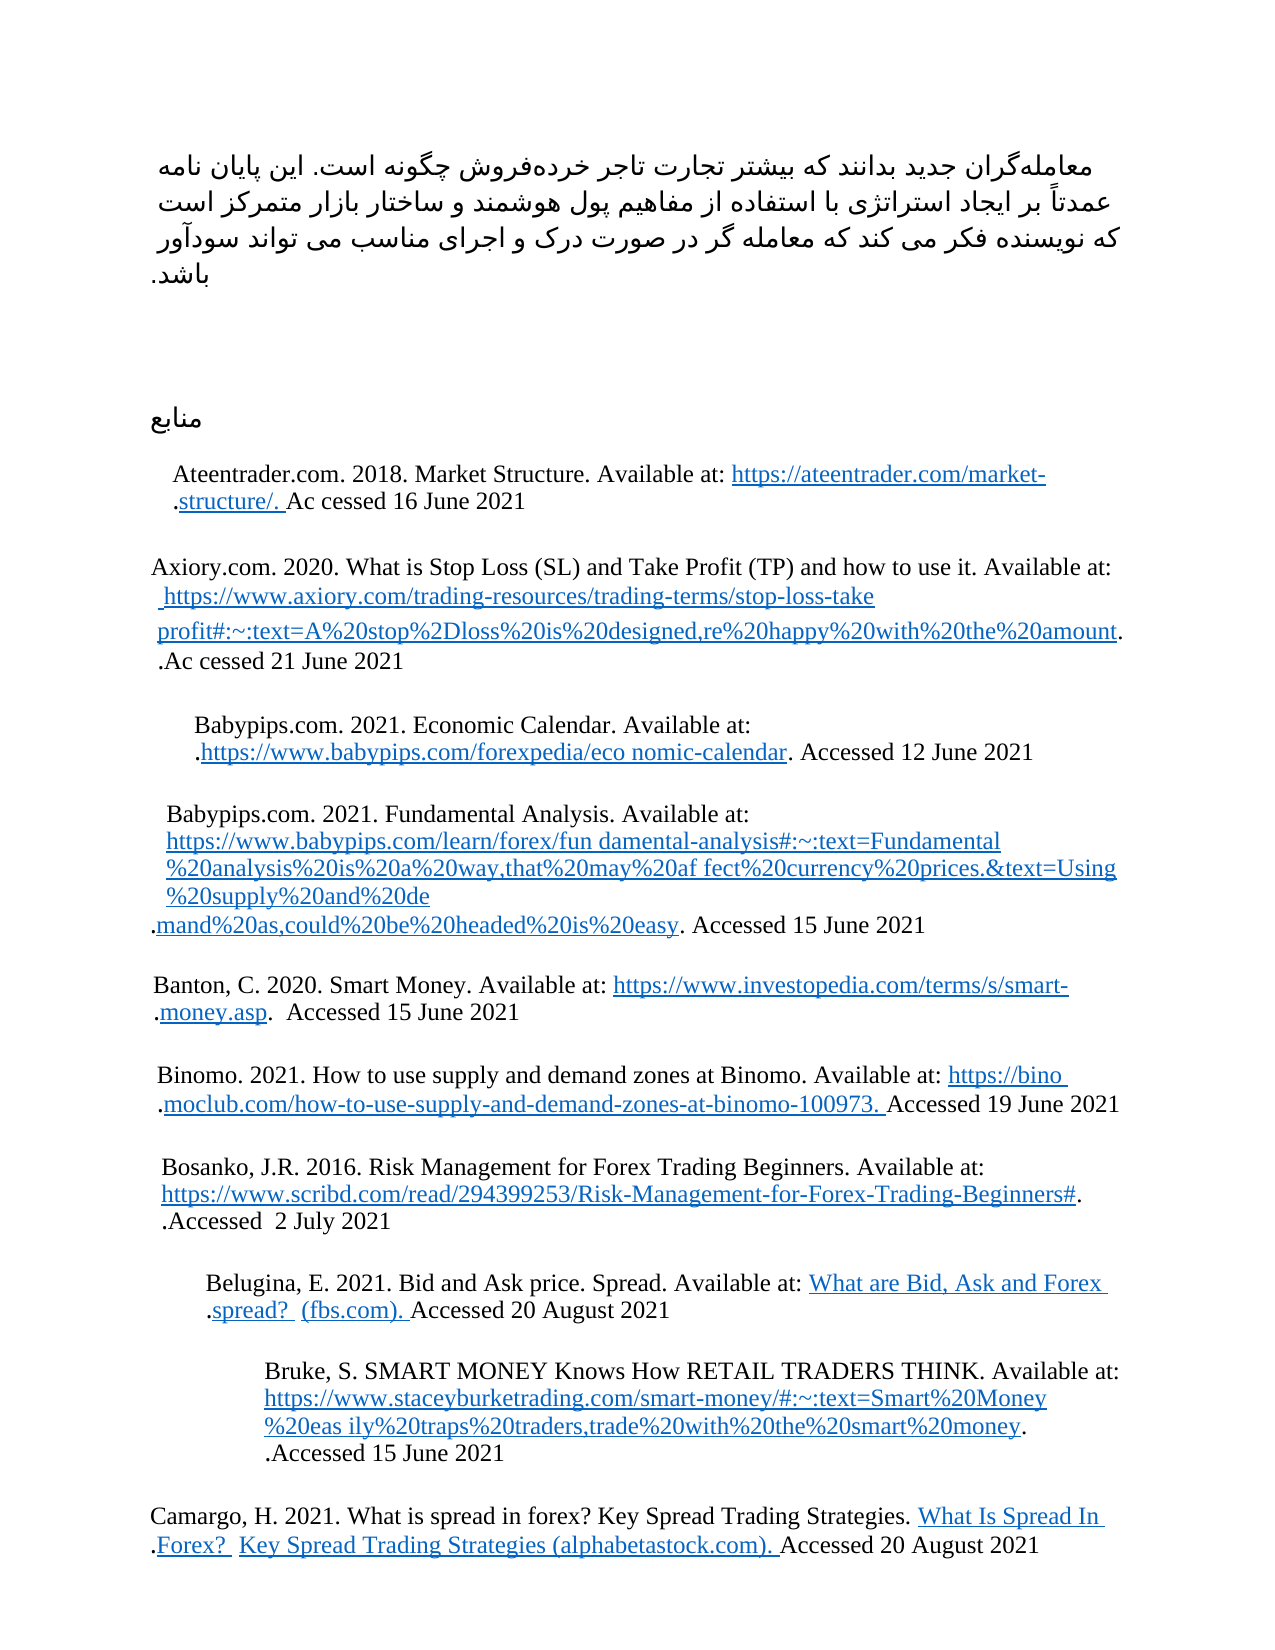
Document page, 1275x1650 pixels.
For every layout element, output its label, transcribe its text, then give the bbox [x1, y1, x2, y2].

text Bosanko, J.R. 2016. Risk Management for Forex Trading Beginners. Available at: https://www.scribd.com/read/294399253/Risk-Management-for-Forex-Trading-Beginners#. Accessed 2 July 2021. [161, 1153, 1124, 1240]
text mand%20as,could%20be%20headed%20is%20easy. Accessed 15 June 2021. [150, 910, 1124, 943]
text Axiory.com. 2020. What is Stop Loss (SL) and Take Profit (TP) and how to use it. Available at: https://www.axiory.com/trading-resources/trading-terms/stop-loss-take [151, 552, 1124, 615]
text این مطالعه عمدتاً معطوف به معامله‌گران جدید در بازار فارکس است. اصطلاحات پایه و یک مقدمه ساده در این مطالعه گنجانده شده است که برای معامله گران جدید برای درک بازار مورد نیاز است. نویسنده همچنین تحلیل‌ها و الگوهای فنی را گنجانده است تا معامله‌گران جدید بدانند که بیشتر تجارت تاجر خرده‌فروش چگونه است. این پایان نامه عمدتاً بر ایجاد استراتژی با استفاده از مفاهیم پول هوشمند و ساختار بازار متمرکز است که نویسنده فکر می کند که معامله گر در صورت درک و اجرای مناسب می تواند سودآور باشد. [150, 150, 1125, 289]
text Camargo, H. 2021. What is spread in forex? Key Spread Trading Strategies. What Is Spread In Forex? Key Spread Trading Strategies (alphabetastock.com). Accessed 20 August 2021. [150, 1501, 1124, 1564]
text Banton, C. 2020. Smart Money. Available at: https://www.investopedia.com/terms/s/smart-money.asp. Accessed 15 June 2021. [153, 972, 1124, 1031]
text Babypips.com. 2021. Fundamental Analysis. Available at: https://www.babypips.com/learn/forex/fun damental-analysis#:~:text=Fundamental%20analysis%20is%20a%20way,that%20may%20af fect%20currency%20prices.&text=Using%20supply%20and%20de [166, 800, 1124, 910]
text Ateentrader.com. 2018. Market Structure. Available at: https://ateentrader.com/market-structure/. Ac cessed 16 June 2021. [172, 461, 1124, 520]
text Babypips.com. 2021. Economic Calendar. Available at: https://www.babypips.com/forexpedia/eco nomic-calendar. Accessed 12 June 2021. [194, 712, 1124, 771]
text Binomo. 2021. How to use supply and demand zones at Binomo. Available at: https://bino moclub.com/how-to-use-supply-and-demand-zones-at-binomo-100973. Accessed 19 June 2021. [157, 1060, 1124, 1123]
title منابع [150, 402, 1125, 433]
text Belugina, E. 2021. Bid and Ask price. Spread. Available at: What are Bid, Ask and Forex spread? (fbs.com). Accessed 20 August 2021. [206, 1269, 1124, 1328]
text profit#:~:text=A%20stop%2Dloss%20is%20designed,re%20happy%20with%20the%20amount. Ac cessed 21 June 2021. [157, 616, 1125, 679]
text Bruke, S. SMART MONEY Knows How RETAIL TRADERS THINK. Available at: https://www.staceyburketrading.com/smart-money/#:~:text=Smart%20Money%20eas ily%20traps%20traders,trade%20with%20the%20smart%20money. Accessed 15 June 2021. [264, 1358, 1124, 1472]
